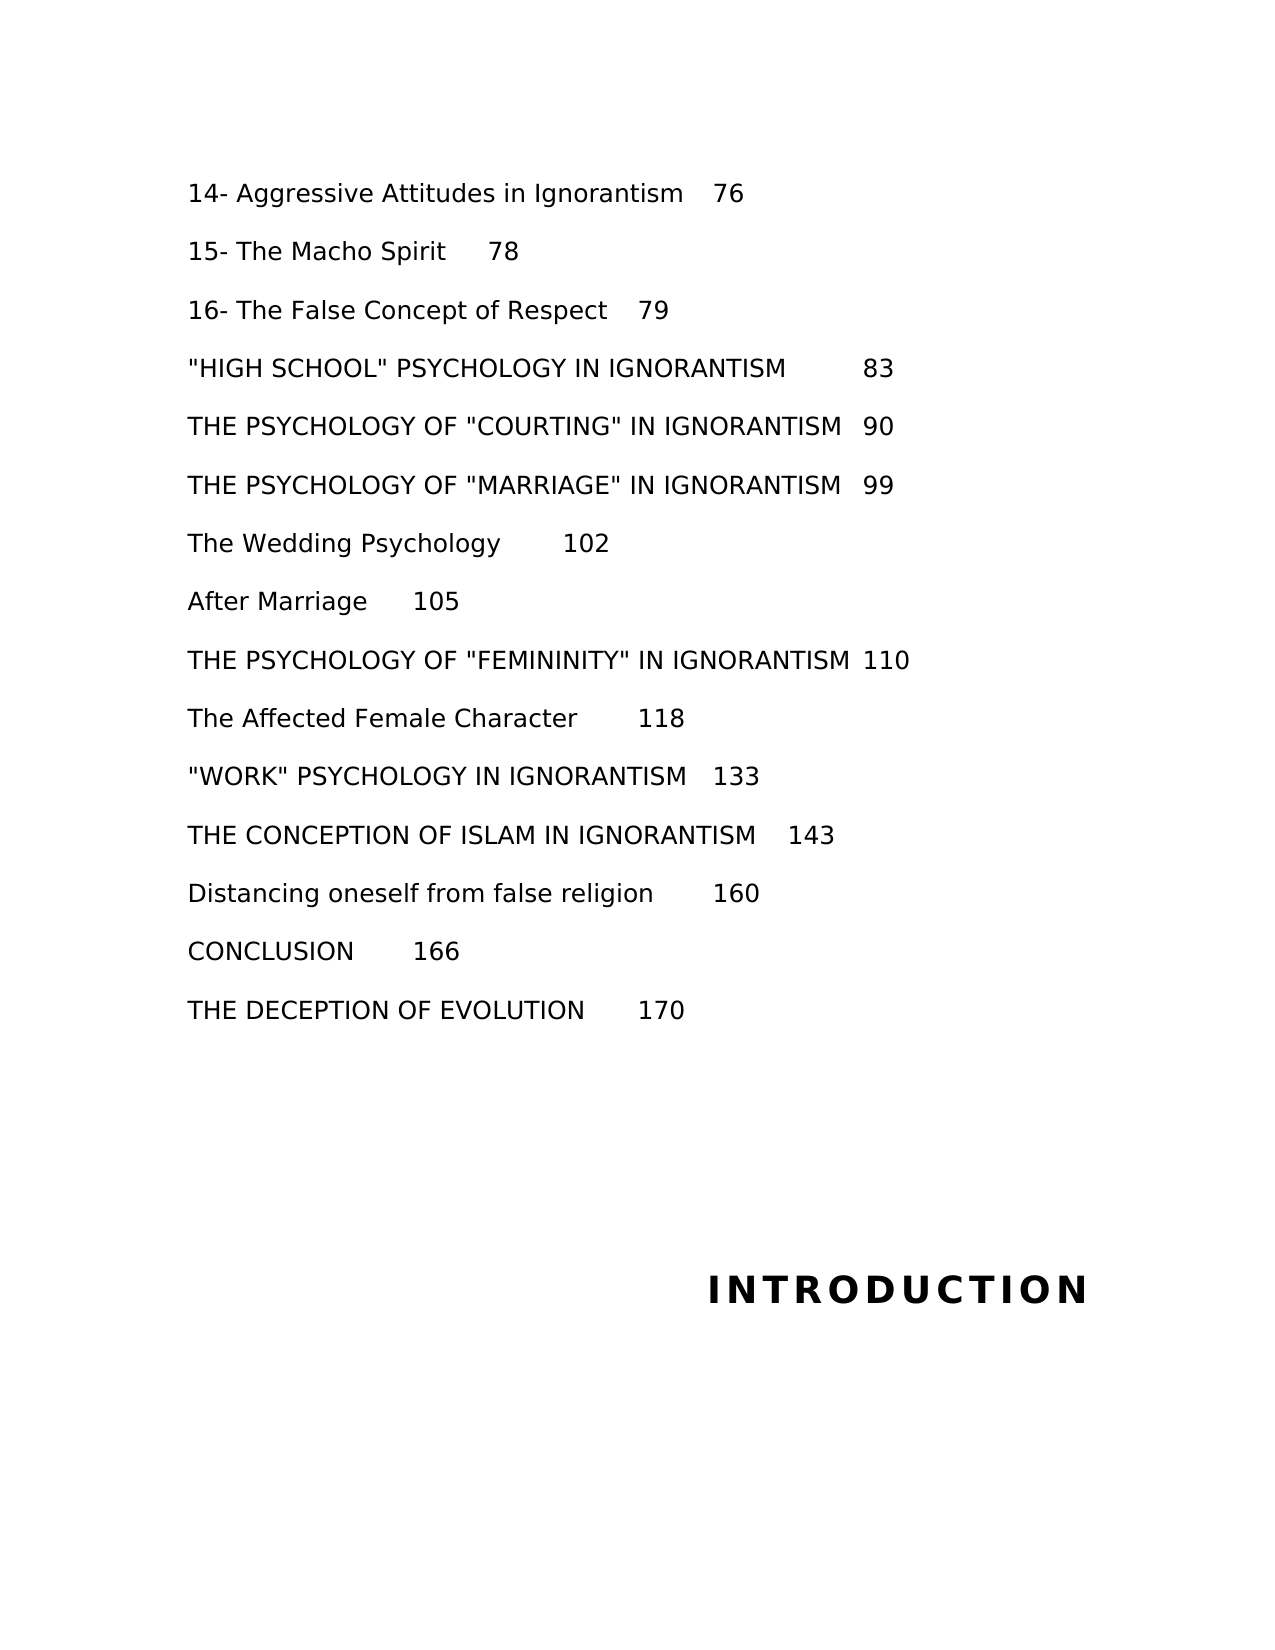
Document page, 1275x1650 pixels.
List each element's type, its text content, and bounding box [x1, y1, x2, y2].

text THE PSYCHOLOGY OF "FEMININITY" IN IGNORANTISM 110 [187, 646, 1087, 675]
text THE DECEPTION OF EVOLUTION 170 [187, 996, 1087, 1025]
text 14- Aggressive Attitudes in Ignorantism 76 [187, 179, 1087, 208]
text "HIGH SCHOOL" PSYCHOLOGY IN IGNORANTISM 83 [187, 354, 1087, 383]
text Distancing oneself from false religion 160 [187, 879, 1087, 908]
text After Marriage 105 [187, 587, 1087, 617]
text THE CONCEPTION OF ISLAM IN IGNORANTISM 143 [187, 821, 1087, 850]
text 16- The False Concept of Respect 79 [187, 296, 1087, 325]
text CONCLUSION 166 [187, 937, 1087, 967]
text INTRODUCTION [187, 1264, 1087, 1314]
text THE PSYCHOLOGY OF "COURTING" IN IGNORANTISM 90 [187, 412, 1087, 442]
text THE PSYCHOLOGY OF "MARRIAGE" IN IGNORANTISM 99 [187, 471, 1087, 500]
text "WORK" PSYCHOLOGY IN IGNORANTISM 133 [187, 762, 1087, 792]
text The Wedding Psychology 102 [187, 529, 1087, 558]
text 15- The Macho Spirit 78 [187, 237, 1087, 267]
text The Affected Female Character 118 [187, 704, 1087, 733]
